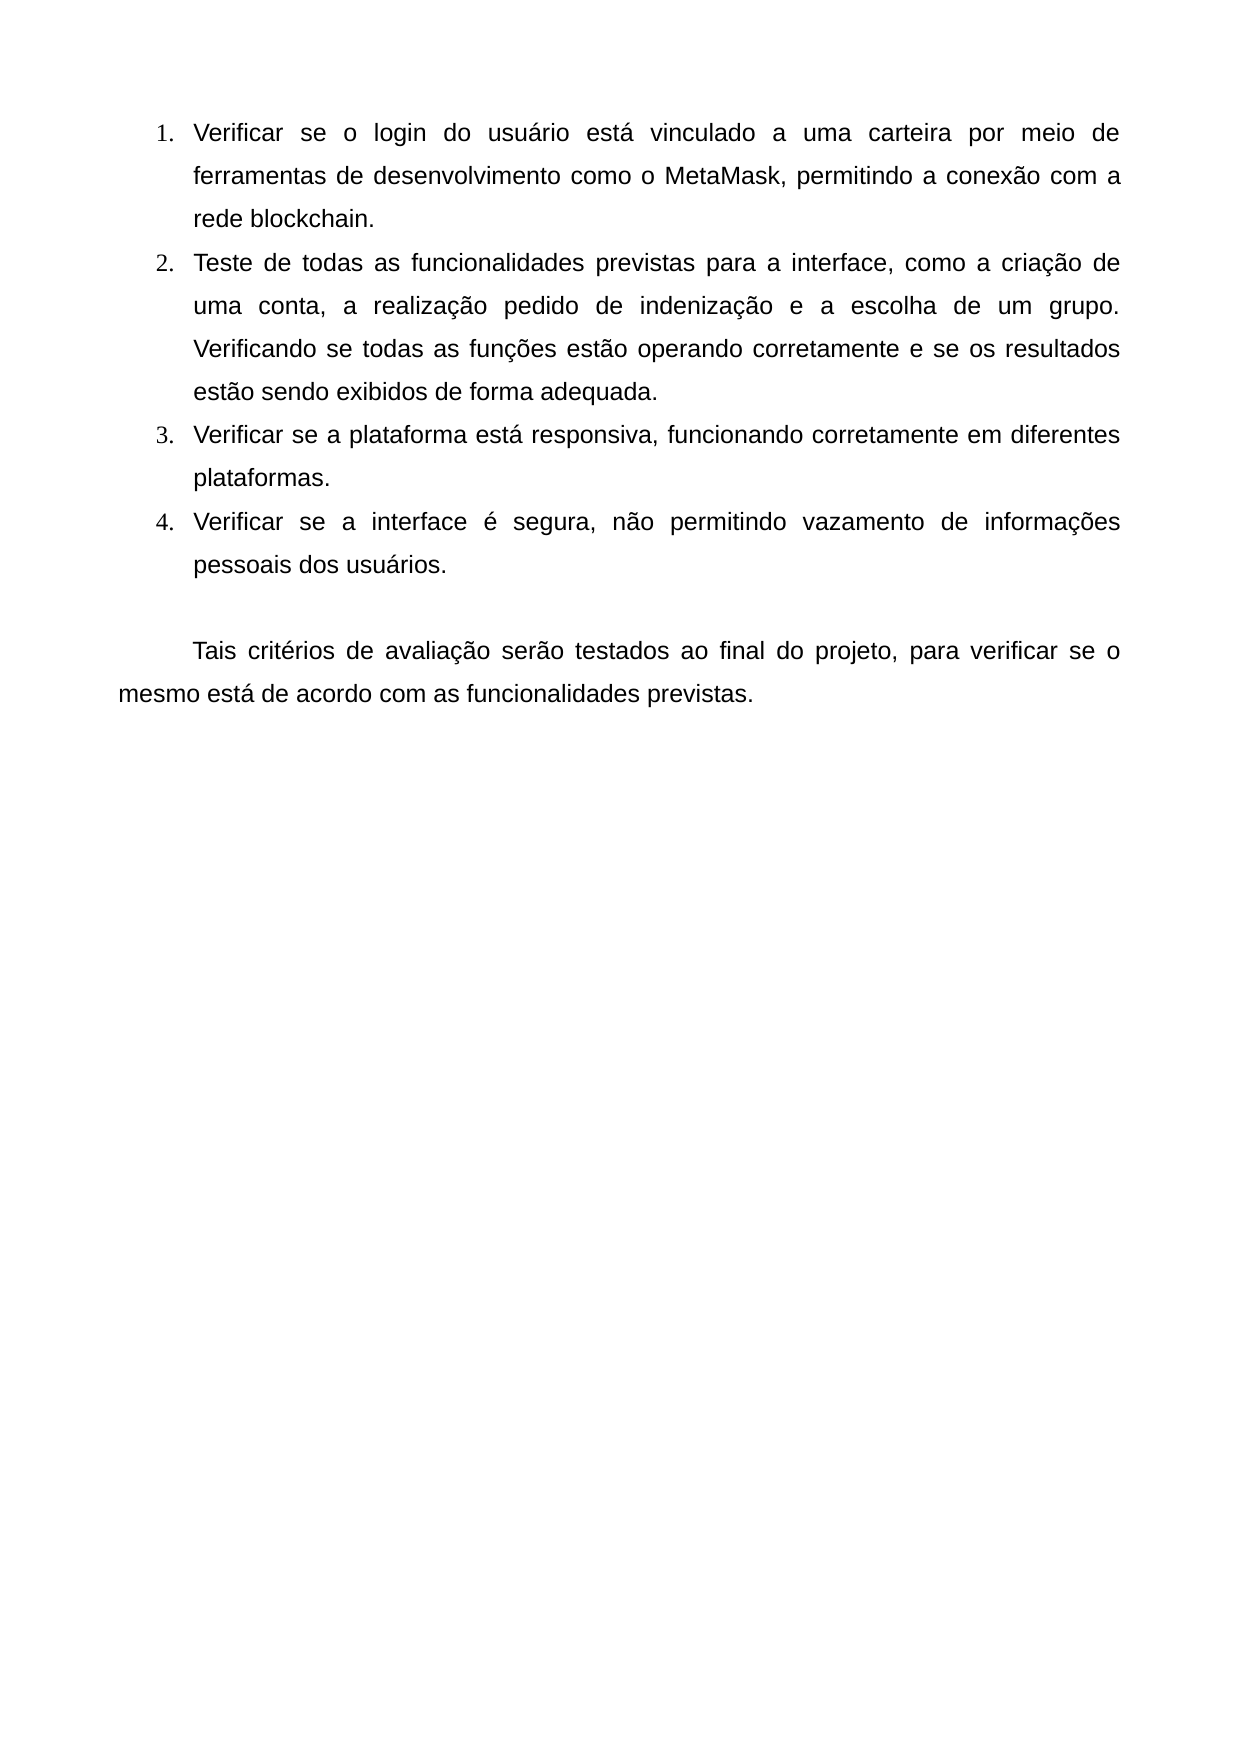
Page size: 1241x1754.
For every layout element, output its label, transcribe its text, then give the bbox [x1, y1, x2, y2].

list Verificar se a plataforma está responsiva, funcionando corretamente em diferentes plataformas. [156, 420, 1122, 492]
list Teste de todas as funcionalidades previstas para a interface, como a criação de uma conta, a realização pedido de indenização e a escolha de um grupo. Verificando se todas as funções estão operando corretamente e se os resultados estão sendo exibidos de forma adequada. [156, 248, 1122, 406]
list Verificar se o login do usuário está vinculado a uma carteira por meio de ferramentas de desenvolvimento como o MetaMask, permitindo a conexão com a rede blockchain. [156, 118, 1122, 233]
list Verificar se a interface é segura, não permitindo vazamento de informações pessoais dos usuários. [156, 507, 1122, 578]
text Tais critérios de avaliação serão testados ao final do projeto, para verificar se o mesmo está de acordo com as funcionalidades previstas. [118, 636, 1122, 708]
